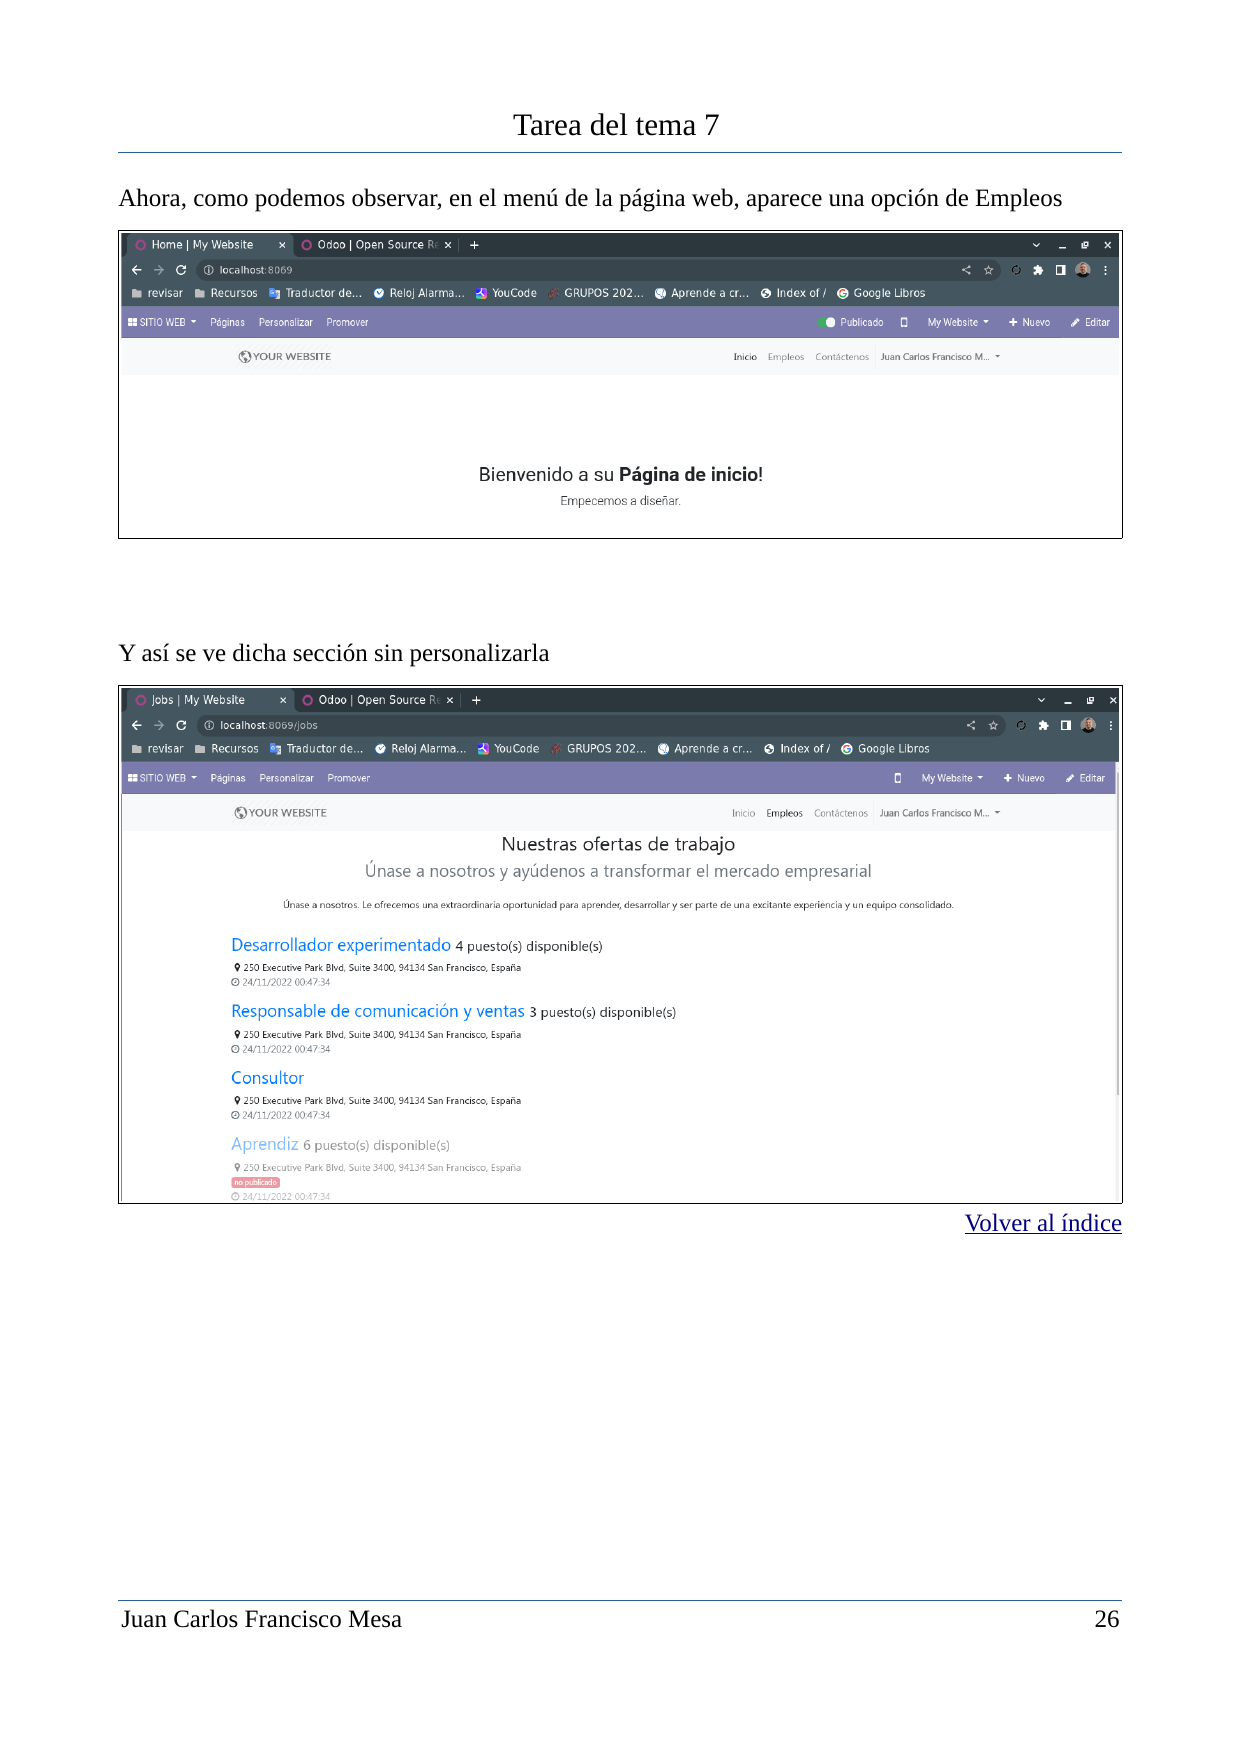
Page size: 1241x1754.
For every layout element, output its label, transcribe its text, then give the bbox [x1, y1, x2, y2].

text [119, 686, 1122, 1203]
picture [121, 688, 1119, 1201]
text Y así se ve dicha sección sin personalizarla [118, 638, 1122, 667]
text Ahora, como podemos observar, en el menú de la página web, aparece una opción de Empleos [118, 183, 1122, 212]
picture [121, 233, 1119, 536]
text Volver al índice [118, 1204, 1122, 1236]
